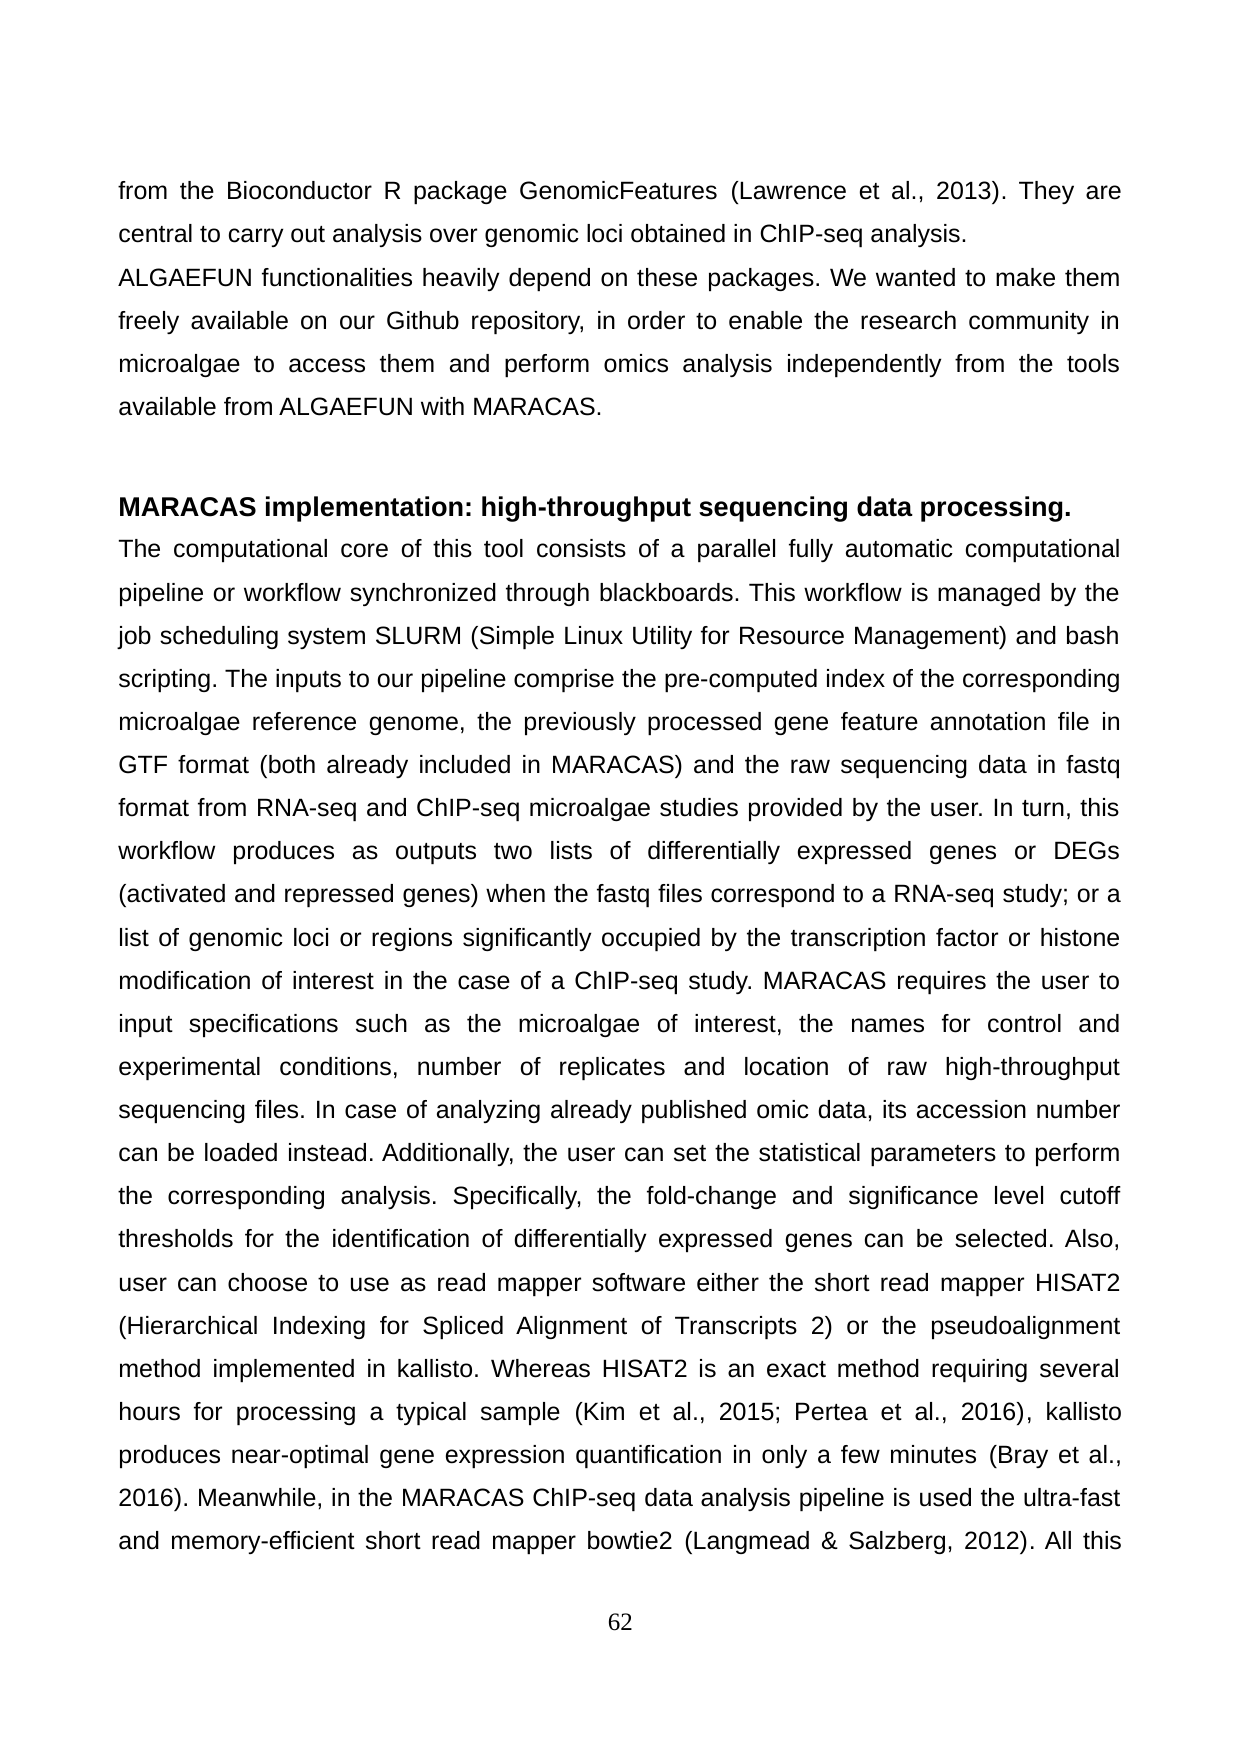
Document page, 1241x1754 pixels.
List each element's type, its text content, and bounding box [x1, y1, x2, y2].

text ALGAEFUN functionalities heavily depend on these packages. We wanted to make them freely available on our Github repository, in order to enable the research community in microalgae to access them and perform omics analysis independently from the tools available from ALGAEFUN with MARACAS. [118, 263, 1122, 421]
text from the Bioconductor R package GenomicFeatures (Lawrence et al., 2013)⁠. They are central to carry out analysis over genomic loci obtained in ChIP-seq analysis. [118, 176, 1122, 248]
text The computational core of this tool consists of a parallel fully automatic computational pipeline or workflow synchronized through blackboards. This workflow is managed by the job scheduling system SLURM (Simple Linux Utility for Resource Management) and bash scripting. The inputs to our pipeline comprise the pre-computed index of the corresponding microalgae reference genome, the previously processed gene feature annotation file in GTF format (both already included in MARACAS) and the raw sequencing data in fastq format from RNA-seq and ChIP-seq microalgae studies provided by the user. In turn, this workflow produces as outputs two lists of differentially expressed genes or DEGs (activated and repressed genes) when the fastq files correspond to a RNA-seq study; or a list of genomic loci or regions significantly occupied by the transcription factor or histone modification of interest in the case of a ChIP-seq study. MARACAS requires the user to input specifications such as the microalgae of interest, the names for control and experimental conditions, number of replicates and location of raw high-throughput sequencing files. In case of analyzing already published omic data, its accession number can be loaded instead. Additionally, the user can set the statistical parameters to perform the corresponding analysis. Specifically, the fold-change and significance level cutoff thresholds for the identification of differentially expressed genes can be selected. Also, user can choose to use as read mapper software either the short read mapper HISAT2 (Hierarchical Indexing for Spliced Alignment of Transcripts 2) or the pseudoalignment method implemented in kallisto. Whereas HISAT2 is an exact method requiring several hours for processing a typical sample (Kim et al., 2015; Pertea et al., 2016)⁠, kallisto produces near-optimal gene expression quantification in only a few minutes (Bray et al., 2016)⁠. Meanwhile, in the MARACAS ChIP-seq data analysis pipeline is used the ultra-fast and memory-efficient short read mapper bowtie2 (Langmead & Salzberg, 2012)⁠. All this [118, 534, 1122, 1555]
subtitle MARACAS implementation: high-throughput sequencing data processing. [118, 491, 1122, 522]
